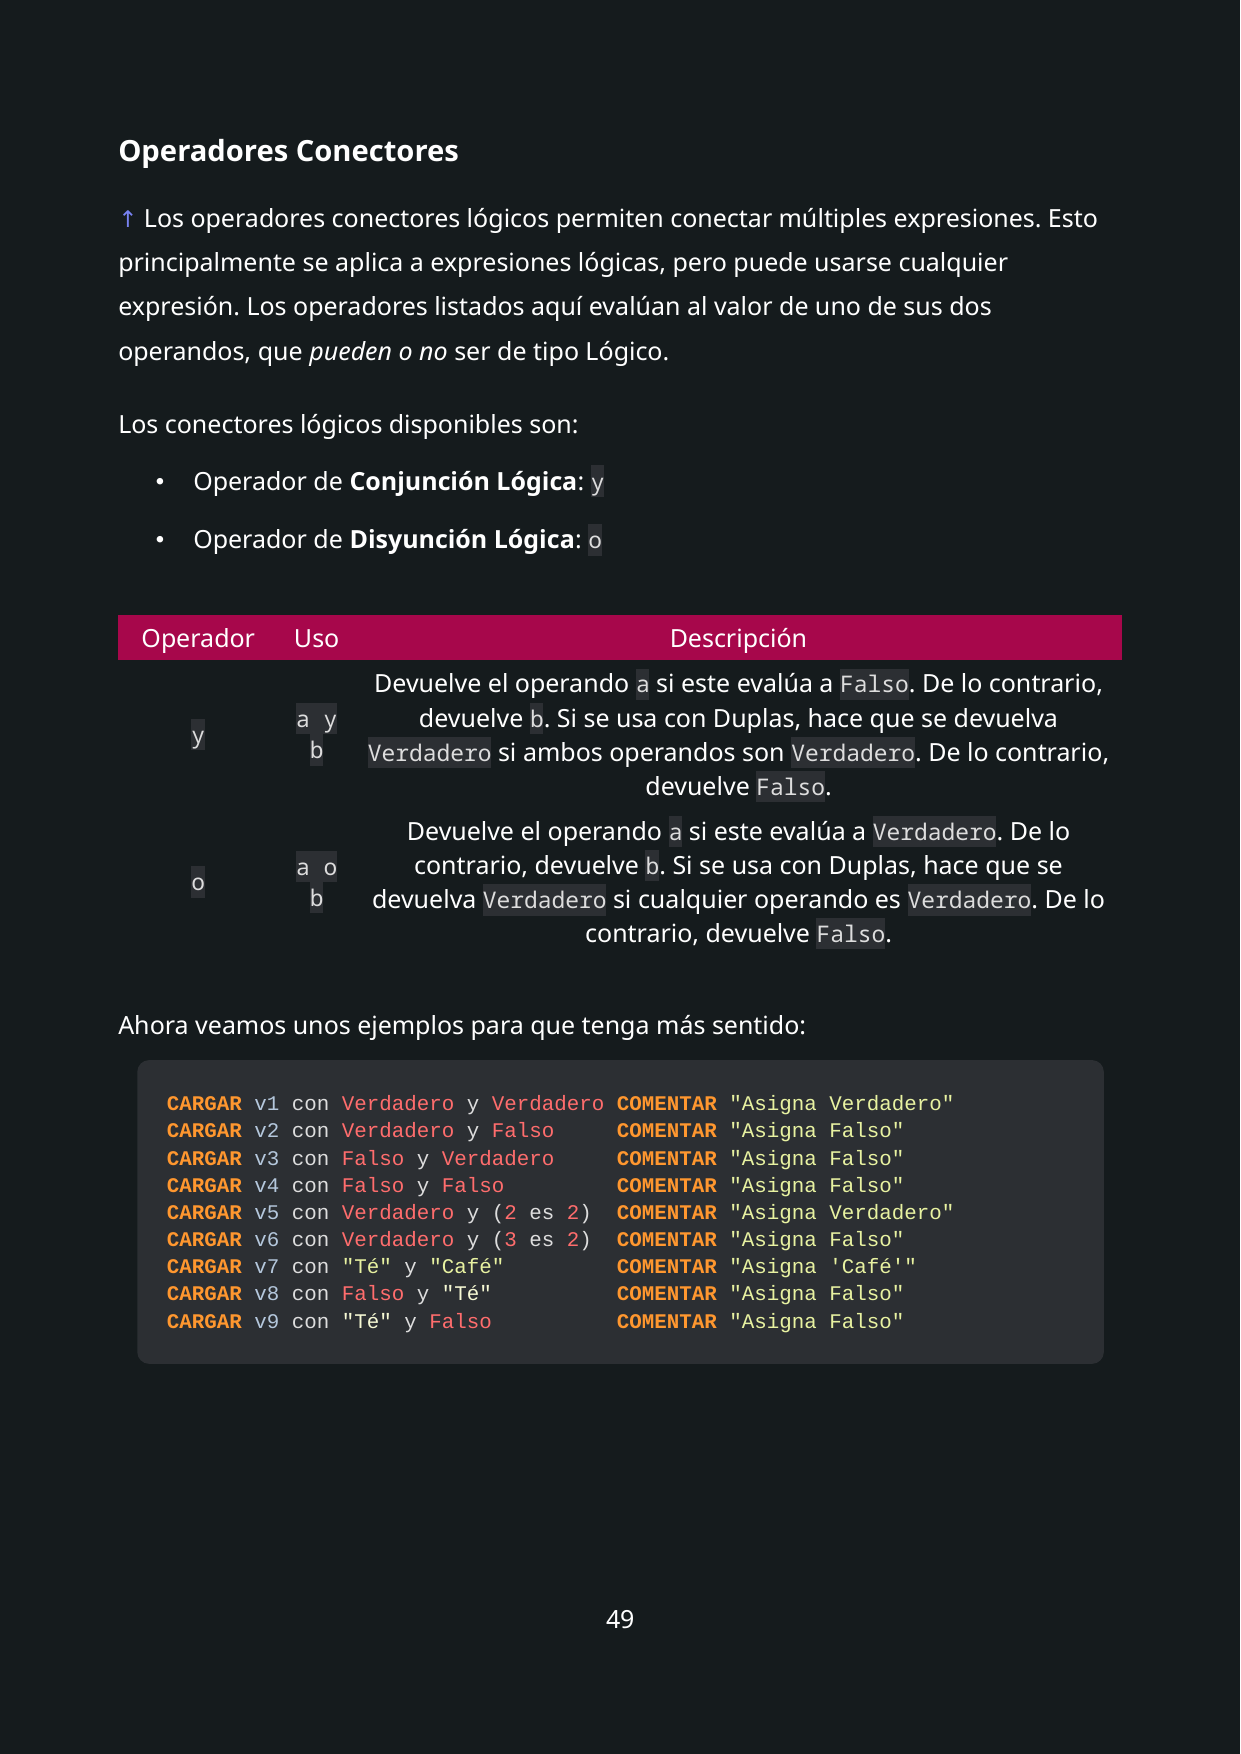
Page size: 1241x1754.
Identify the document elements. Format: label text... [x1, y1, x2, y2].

table_header Operador [118, 615, 278, 660]
table_header Descripción [355, 615, 1122, 660]
subtitle Operadores Conectores [118, 131, 1122, 170]
table_cell y [118, 660, 278, 808]
text ↑ Los operadores conectores lógicos permiten conectar múltiples expresiones. Esto principalmente se aplica a expresiones lógicas, pero puede usarse cualquier expresión. Los operadores listados aquí evalúan al valor de uno de sus dos operandos, que pueden o no ser de tipo Lógico. [118, 201, 1122, 367]
text Los conectores lógicos disponibles son: [118, 407, 1122, 441]
table_cell o [118, 808, 278, 956]
list Operador de Disyunción Lógica: o [156, 522, 1122, 556]
text Ahora veamos unos ejemplos para que tenga más sentido: [118, 1008, 1122, 1042]
table_cell a o b [278, 808, 355, 956]
table_cell Devuelve el operando a si este evalúa a Falso. De lo contrario, devuelve b. Si se usa con Duplas, hace que se devuelva Verdadero si ambos operandos son Verdadero. De lo contrario, devuelve Falso. [355, 660, 1122, 808]
list Operador de Conjunción Lógica: y [156, 463, 1122, 497]
table_header Uso [278, 615, 355, 660]
table_cell Devuelve el operando a si este evalúa a Verdadero. De lo contrario, devuelve b. Si se usa con Duplas, hace que se devuelva Verdadero si cualquier operando es Verdadero. De lo contrario, devuelve Falso. [355, 808, 1122, 956]
table_cell a y b [278, 660, 355, 808]
